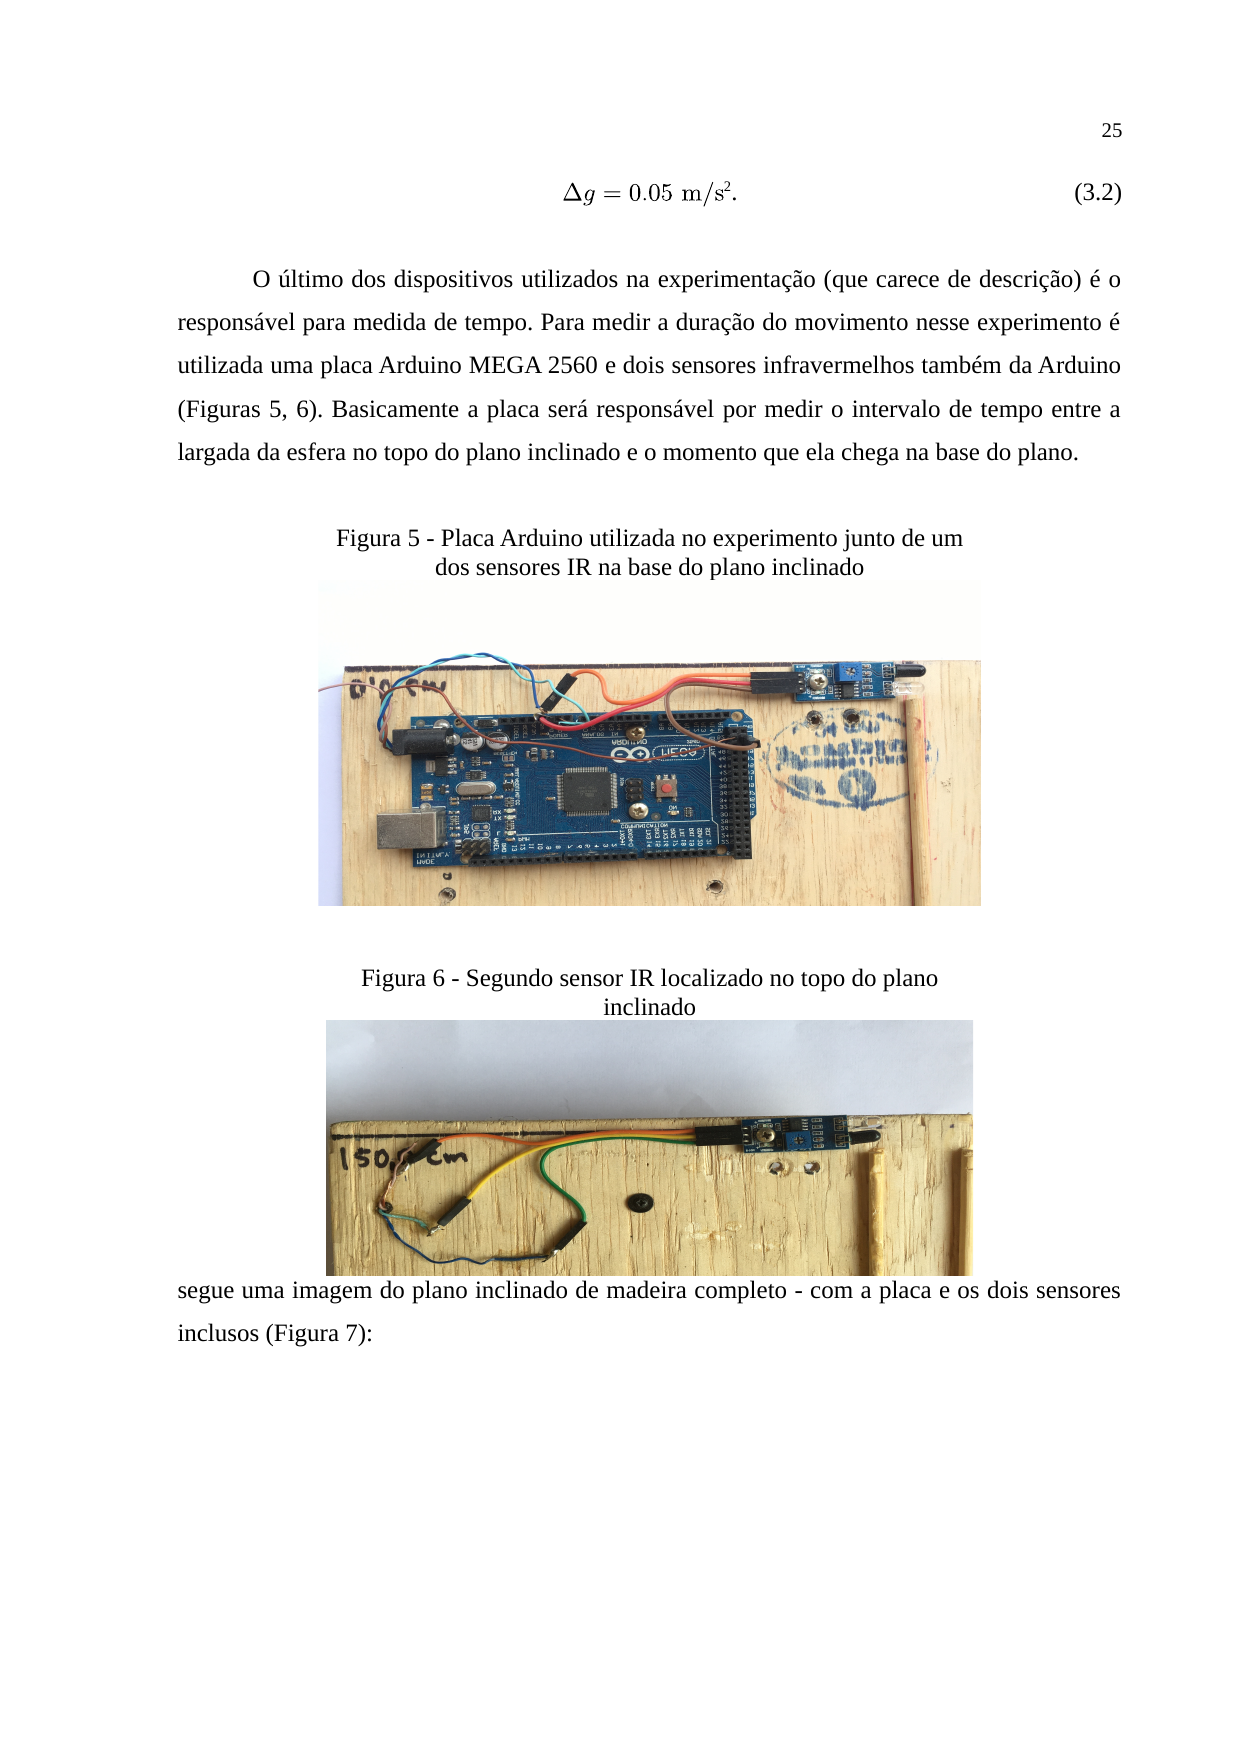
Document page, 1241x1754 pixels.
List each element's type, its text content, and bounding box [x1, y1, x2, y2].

text Figura 6 - Segundo sensor IR localizado no topo do plano inclinado [326, 963, 973, 1020]
picture [318, 733, 981, 906]
text 2. (3.2) [177, 177, 1122, 207]
text segue uma imagem do plano inclinado de madeira completo - com a placa e os dois sensores inclusos (Figura 7): [177, 1275, 1122, 1347]
text Figura 5 - Placa Arduino utilizada no experimento junto de um dos sensores IR na base do plano inclinado [318, 523, 981, 581]
picture [326, 1020, 974, 1193]
text O último dos dispositivos utilizados na experimentação (que carece de descrição) é o responsável para medida de tempo. Para medir a duração do movimento nesse experimento é utilizada uma placa Arduino MEGA 2560 e dois sensores infravermelhos também da Arduino (Figuras 5, 6). Basicamente a placa será responsável por medir o intervalo de tempo entre a largada da esfera no topo do plano inclinado e o momento que ela chega na base do plano. [177, 264, 1122, 466]
